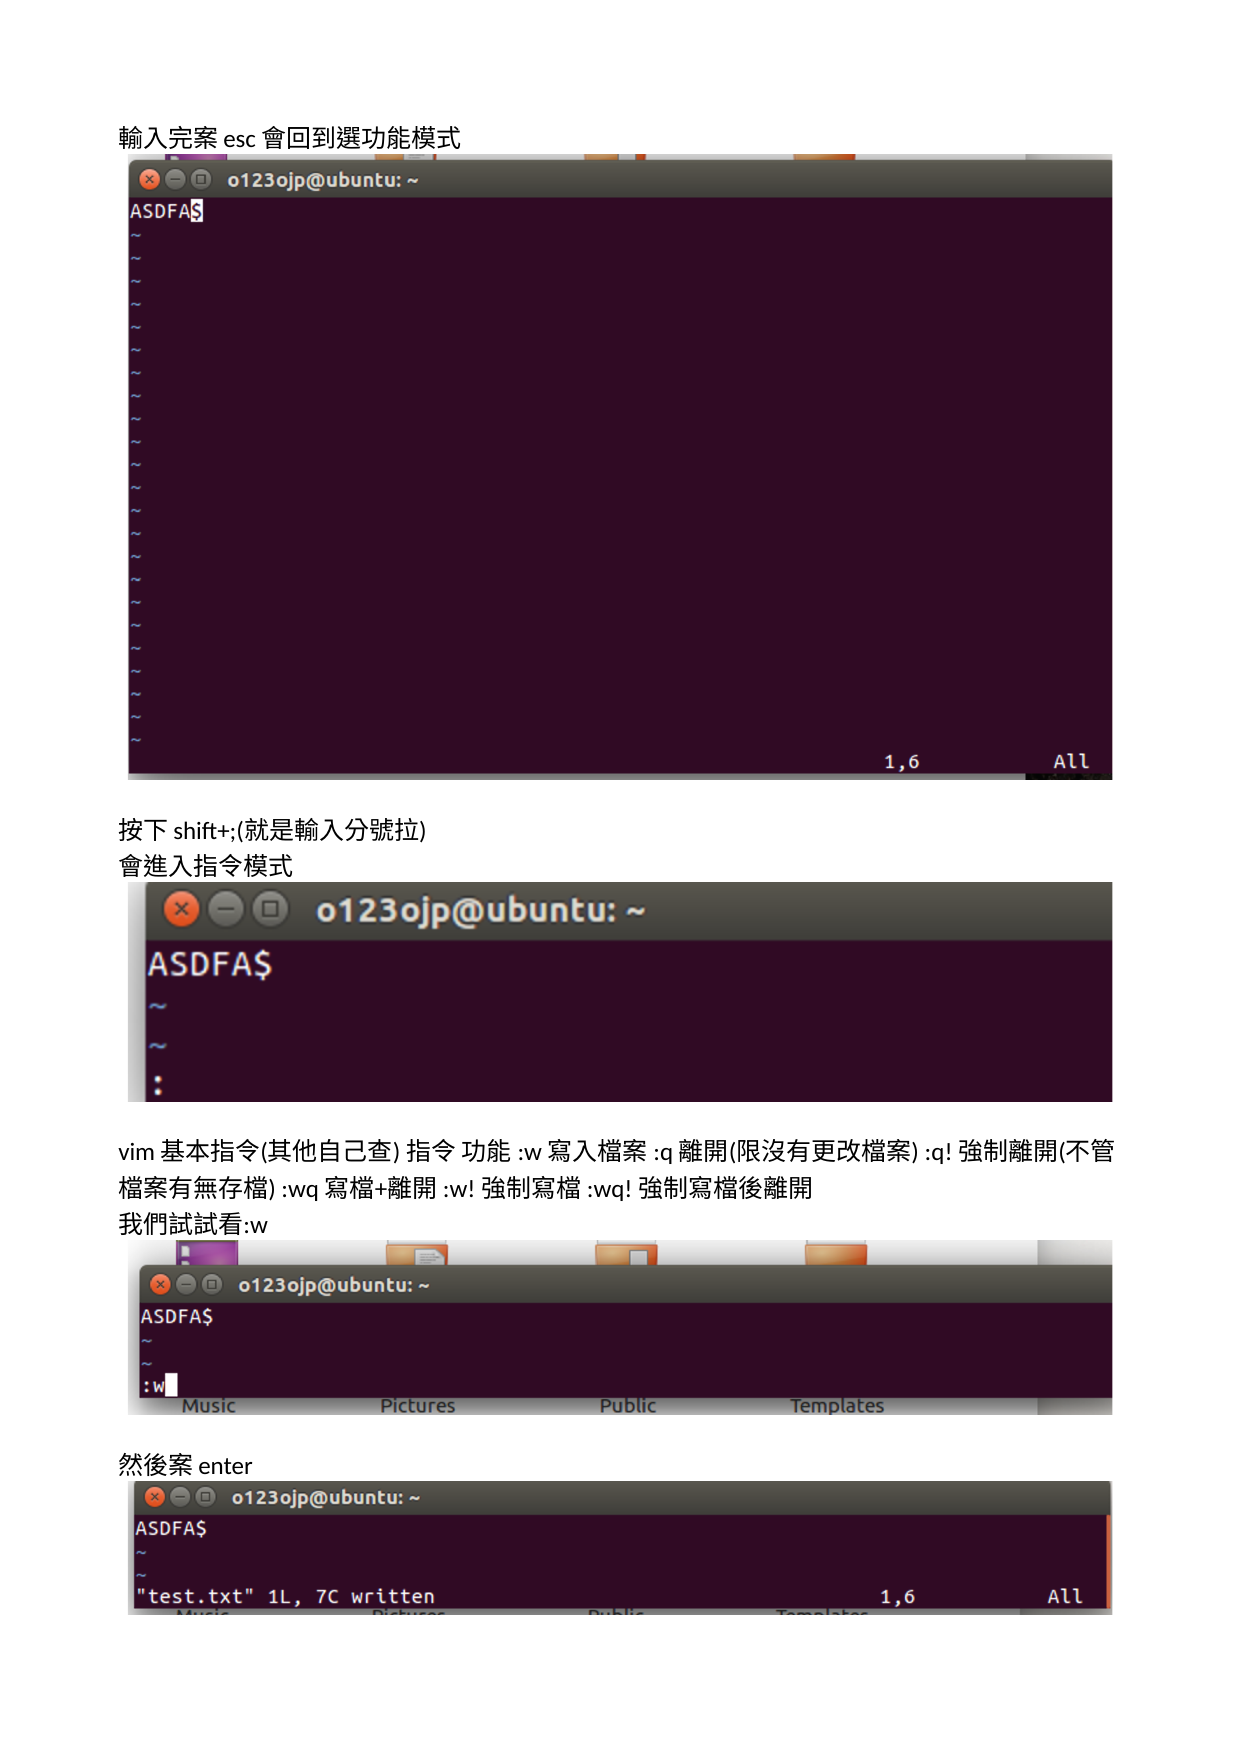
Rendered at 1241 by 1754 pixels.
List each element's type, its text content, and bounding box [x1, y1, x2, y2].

text 按下shift+;(就是輸入分號拉) [118, 810, 1122, 847]
text 我們試試看:w [118, 1204, 1122, 1241]
picture [127, 1481, 1113, 1615]
text vim基本指令(其他自己查) 指令 功能 :w 寫入檔案 :q 離開(限沒有更改檔案) :q! 強制離開(不管檔案有無存檔) :wq 寫檔+離開 :w! 強制寫檔 :wq! 強制寫檔後離開 [118, 1132, 1122, 1204]
text 輸入完案esc 會回到選功能模式 [118, 118, 1122, 154]
text 然後案enter [118, 1445, 1122, 1482]
picture [127, 1240, 1113, 1415]
picture [127, 154, 1113, 780]
picture [127, 882, 1113, 1102]
text 會進入指令模式 [118, 847, 1122, 883]
